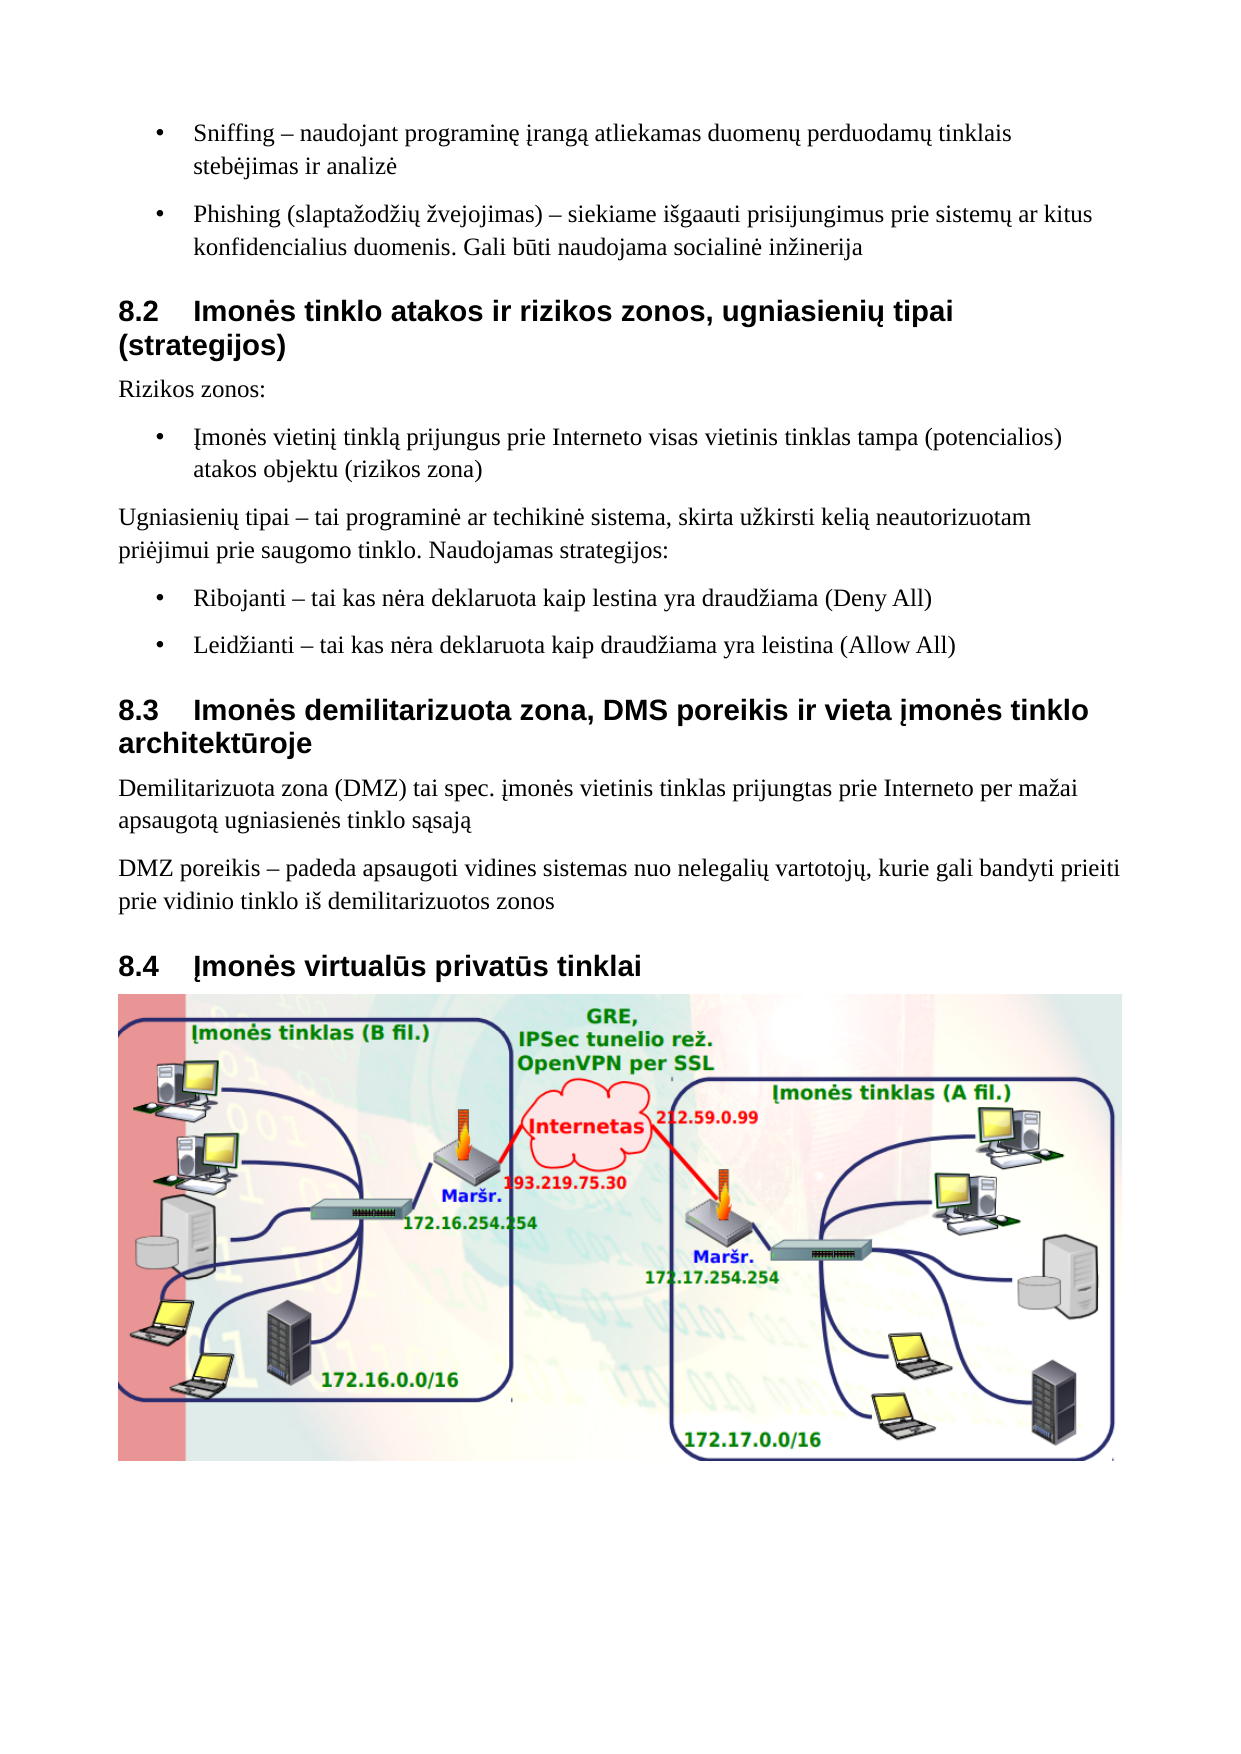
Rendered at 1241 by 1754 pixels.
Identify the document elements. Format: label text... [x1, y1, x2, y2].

list Phishing (slaptažodžių žvejojimas) – siekiame išgaauti prisijungimus prie sistemų ar kitus konfidencialius duomenis. Gali būti naudojama socialinė inžinerija [156, 199, 1122, 261]
text Demilitarizuota zona (DMZ) tai spec. įmonės vietinis tinklas prijungtas prie Interneto per mažai apsaugotą ugniasienės tinklo sąsają [118, 773, 1122, 834]
subtitle Imonės demilitarizuota zona, DMS poreikis ir vieta įmonės tinklo architektūroje [118, 693, 1122, 760]
text DMZ poreikis – padeda apsaugoti vidines sistemas nuo nelegalių vartotojų, kurie gali bandyti prieiti prie vidinio tinklo iš demilitarizuotos zonos [118, 853, 1122, 915]
subtitle Įmonės virtualūs privatūs tinklai [118, 948, 1122, 982]
subtitle Imonės tinklo atakos ir rizikos zonos, ugniasienių tipai (strategijos) [118, 294, 1122, 361]
list Sniffing – naudojant programinę įrangą atliekamas duomenų perduodamų tinklais stebėjimas ir analizė [156, 118, 1122, 180]
picture [118, 994, 1123, 1461]
text Rizikos zonos: [118, 374, 1122, 403]
list Įmonės vietinį tinklą prijungus prie Interneto visas vietinis tinklas tampa (potencialios) atakos objektu (rizikos zona) [156, 422, 1122, 483]
list Leidžianti – tai kas nėra deklaruota kaip draudžiama yra leistina (Allow All) [156, 630, 1122, 659]
list Ribojanti – tai kas nėra deklaruota kaip lestina yra draudžiama (Deny All) [156, 583, 1122, 612]
text Ugniasienių tipai – tai programinė ar techikinė sistema, skirta užkirsti kelią neautorizuotam priėjimui prie saugomo tinklo. Naudojamas strategijos: [118, 502, 1122, 564]
